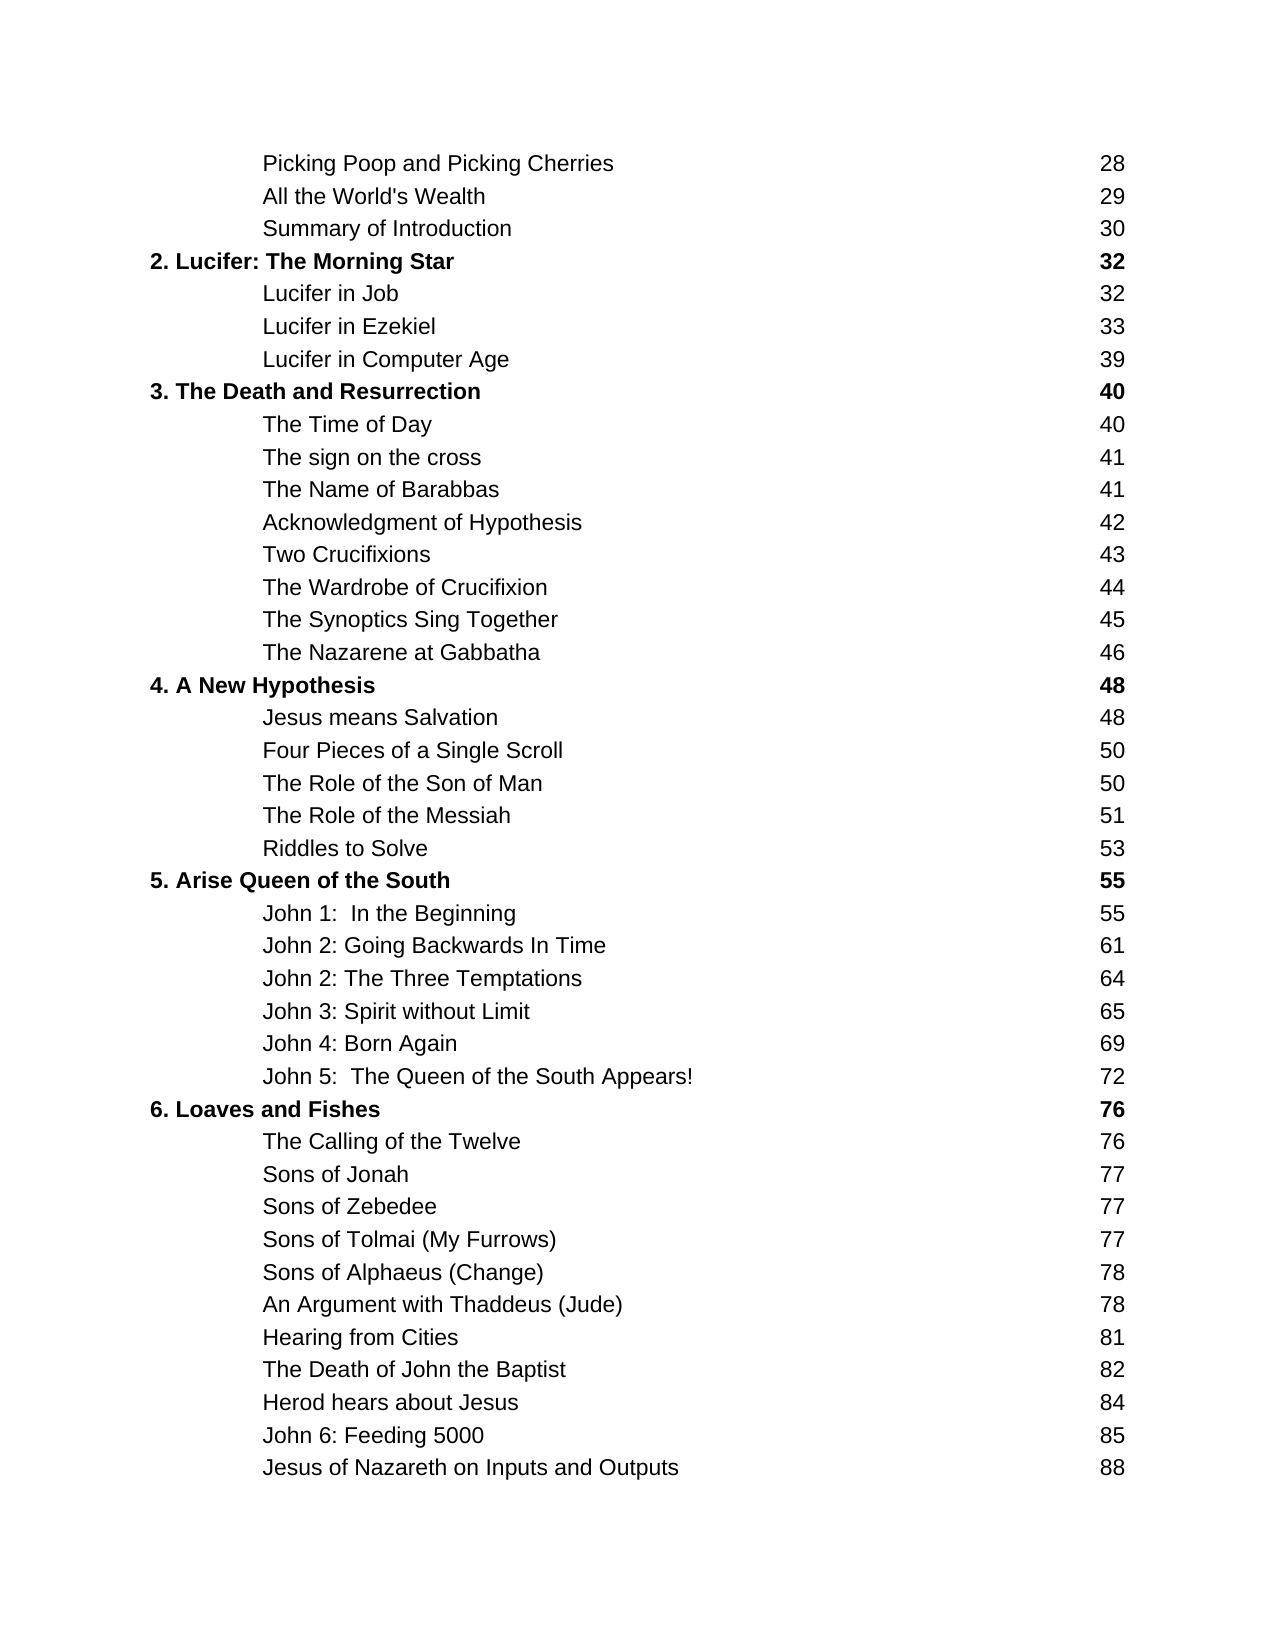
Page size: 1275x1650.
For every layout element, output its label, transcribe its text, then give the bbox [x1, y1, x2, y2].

text The Name of Barabbas 41 [262, 476, 1125, 502]
text 3. The Death and Resurrection 40 [150, 378, 1125, 404]
text John 5: The Queen of the South Appears! 72 [262, 1063, 1125, 1089]
text John 3: Spirit without Limit 65 [262, 998, 1125, 1024]
text The Role of the Son of Man 50 [262, 769, 1125, 796]
text The Death of John the Baptist 82 [262, 1356, 1125, 1383]
text Riddles to Solve 53 [262, 835, 1125, 861]
text Sons of Tolmai (My Furrows) 77 [262, 1226, 1125, 1252]
text 4. A New Hypothesis 48 [150, 672, 1125, 698]
text All the World's Wealth 29 [262, 183, 1125, 209]
text 6. Loaves and Fishes 76 [150, 1096, 1125, 1122]
text The Role of the Messiah 51 [262, 802, 1125, 828]
text Hearing from Cities 81 [262, 1324, 1125, 1350]
text The Calling of the Twelve 76 [262, 1128, 1125, 1154]
text Four Pieces of a Single Scroll 50 [262, 737, 1125, 763]
text The Wardrobe of Crucifixion 44 [262, 574, 1125, 600]
text Sons of Jonah 77 [262, 1161, 1125, 1187]
text Two Crucifixions 43 [262, 541, 1125, 568]
text The Synoptics Sing Together 45 [262, 606, 1125, 633]
text Acknowledgment of Hypothesis 42 [262, 509, 1125, 535]
text The Time of Day 40 [262, 411, 1125, 437]
text John 1: In the Beginning 55 [262, 900, 1125, 926]
text Lucifer in Job 32 [262, 280, 1125, 307]
text John 2: The Three Temptations 64 [262, 965, 1125, 991]
text Summary of Introduction 30 [262, 215, 1125, 242]
text 5. Arise Queen of the South 55 [150, 867, 1125, 894]
text An Argument with Thaddeus (Jude) 78 [262, 1291, 1125, 1317]
text Lucifer in Ezekiel 33 [262, 313, 1125, 339]
text John 2: Going Backwards In Time 61 [262, 932, 1125, 959]
text The sign on the cross 41 [262, 443, 1125, 470]
text The Nazarene at Gabbatha 46 [262, 639, 1125, 665]
text John 6: Feeding 5000 85 [262, 1422, 1125, 1448]
text Lucifer in Computer Age 39 [262, 346, 1125, 372]
text Picking Poop and Picking Cherries 28 [262, 150, 1125, 176]
text Sons of Alphaeus (Change) 78 [262, 1258, 1125, 1285]
text Herod hears about Jesus 84 [262, 1389, 1125, 1415]
text John 4: Born Again 69 [262, 1030, 1125, 1057]
text Jesus of Nazareth on Inputs and Outputs 88 [262, 1454, 1125, 1481]
text Sons of Zebedee 77 [262, 1193, 1125, 1220]
text 2. Lucifer: The Morning Star 32 [150, 248, 1125, 274]
text Jesus means Salvation 48 [262, 704, 1125, 731]
